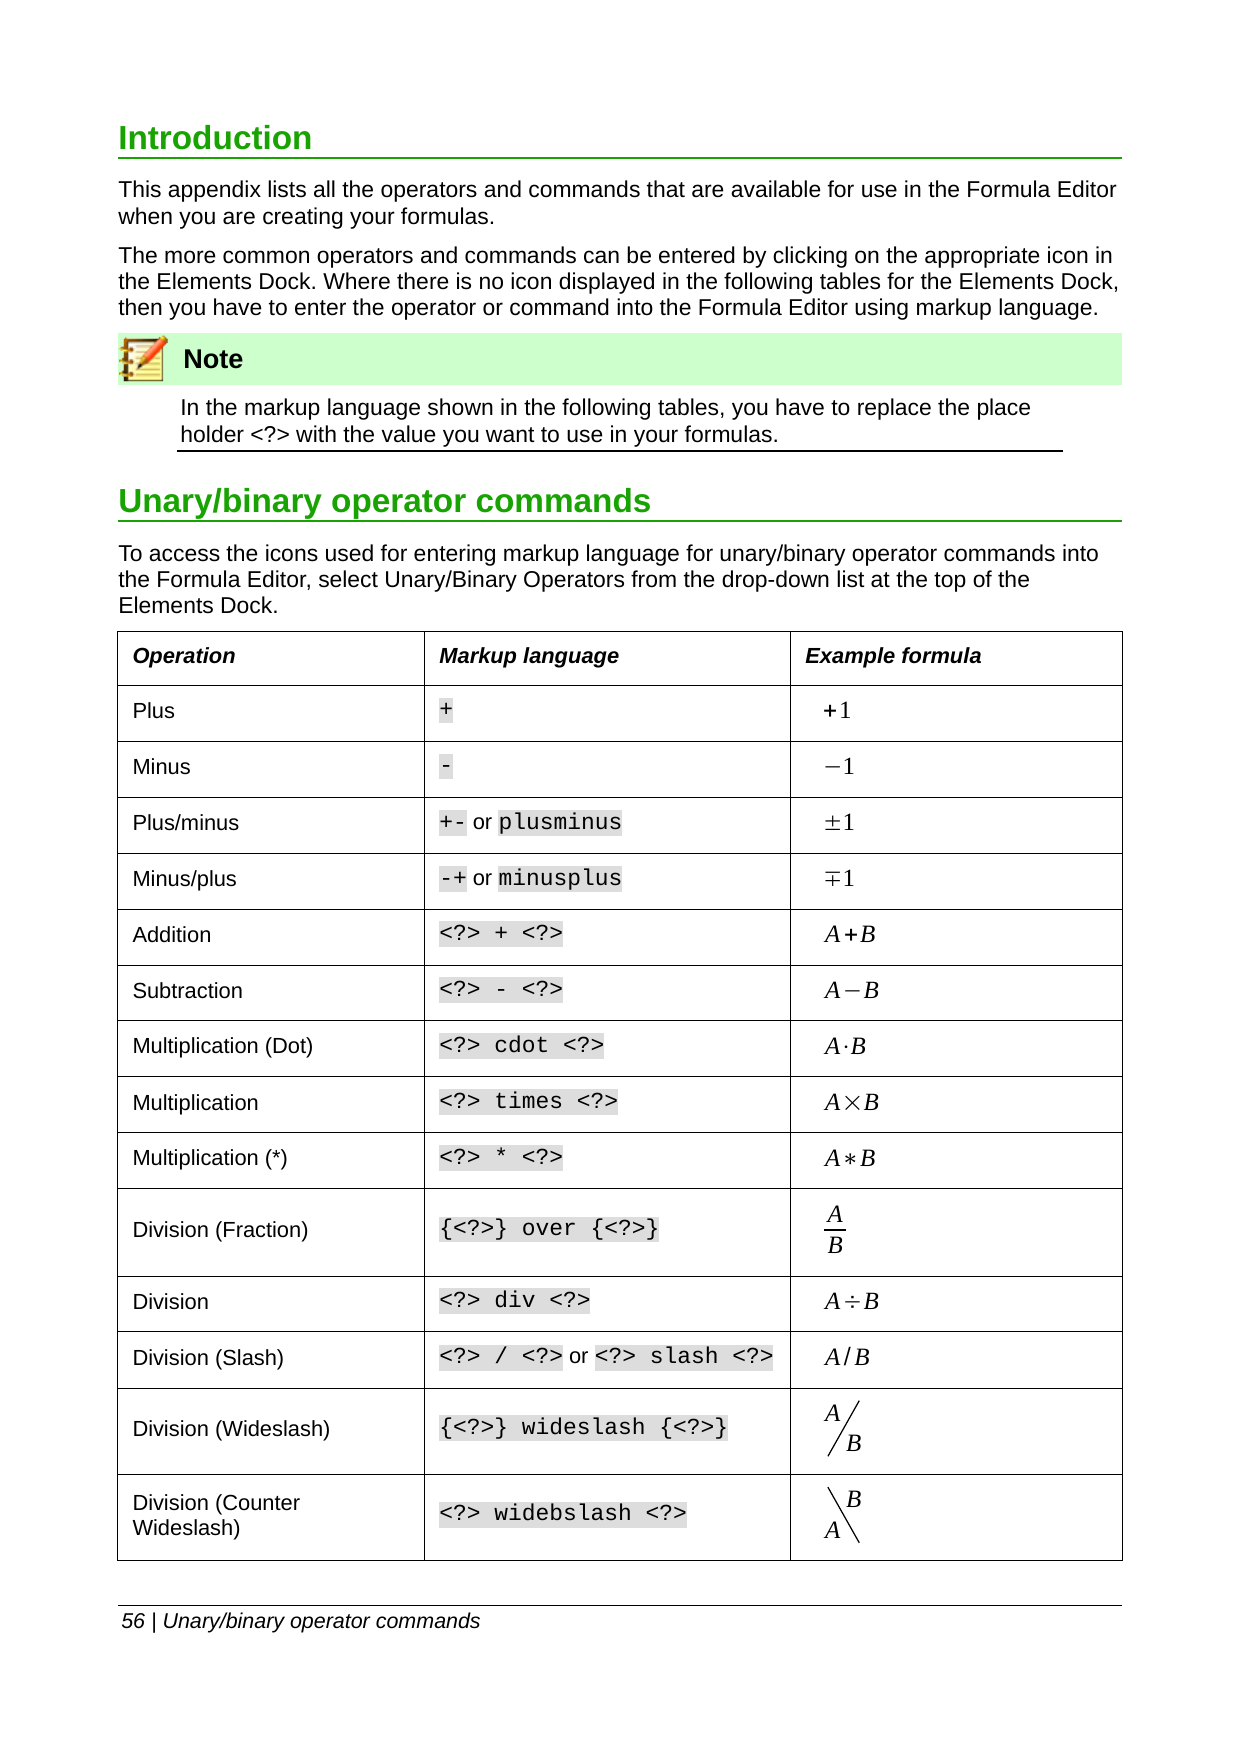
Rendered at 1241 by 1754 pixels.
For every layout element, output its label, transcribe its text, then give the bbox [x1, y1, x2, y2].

table_cell [791, 1277, 1122, 1331]
table_cell Multiplication [118, 1077, 424, 1132]
text In the markup language shown in the following tables, you have to replace the place holder <?> with the value you want to use in your formulas. [177, 391, 1063, 450]
table_cell + [425, 686, 790, 741]
table_cell [791, 742, 1122, 797]
table_cell +- or plusminus [425, 798, 790, 853]
table_cell Plus [118, 686, 424, 741]
table_cell Multiplication (Dot) [118, 1021, 424, 1076]
table_cell <?> cdot <?> [425, 1021, 790, 1076]
table_cell [791, 910, 1122, 964]
table_cell Division [118, 1277, 424, 1331]
table_cell - [425, 742, 790, 797]
table_cell Multiplication (*) [118, 1133, 424, 1188]
picture [119, 334, 170, 385]
table_cell Minus [118, 742, 424, 797]
table_cell <?> / <?> or <?> slash <?> [425, 1332, 790, 1387]
table_header Operation [118, 632, 424, 685]
table_cell [791, 798, 1122, 853]
table_cell Addition [118, 910, 424, 964]
table_cell [791, 966, 1122, 1020]
table_header Example formula [791, 632, 1122, 685]
table_cell <?> times <?> [425, 1077, 790, 1132]
table_cell Division (Counter Wideslash) [118, 1475, 424, 1560]
table_cell Division (Wideslash) [118, 1389, 424, 1474]
table_cell <?> * <?> [425, 1133, 790, 1188]
table_cell Subtraction [118, 966, 424, 1020]
table_cell [791, 1475, 1122, 1560]
table_cell {<?>} over {<?>} [425, 1189, 790, 1276]
table_cell <?> widebslash <?> [425, 1475, 790, 1560]
subtitle Introduction [118, 118, 1122, 157]
table_cell -+ or minusplus [425, 854, 790, 908]
table_cell [791, 1133, 1122, 1188]
table_cell Minus/plus [118, 854, 424, 908]
table_header Markup language [425, 632, 790, 685]
table_cell [791, 1077, 1122, 1132]
table_cell <?> + <?> [425, 910, 790, 964]
table_cell [791, 686, 1122, 741]
text This appendix lists all the operators and commands that are available for use in the Formula Editor when you are creating your formulas. [118, 176, 1122, 229]
table_cell [791, 854, 1122, 908]
table_cell <?> - <?> [425, 966, 790, 1020]
table_cell <?> div <?> [425, 1277, 790, 1331]
subtitle Note [118, 333, 1122, 385]
table_cell Division (Fraction) [118, 1189, 424, 1276]
table_cell Plus/minus [118, 798, 424, 853]
table_cell [791, 1189, 1122, 1276]
table_cell [791, 1332, 1122, 1387]
subtitle Unary/binary operator commands [118, 481, 1122, 520]
text The more common operators and commands can be entered by clicking on the appropriate icon in the Elements Dock. Where there is no icon displayed in the following tables for the Elements Dock, then you have to enter the operator or command into the Formula Editor using markup language. [118, 242, 1122, 321]
text To access the icons used for entering markup language for unary/binary operator commands into the Formula Editor, select Unary/Binary Operators from the drop-down list at the top of the Elements Dock. [118, 540, 1122, 619]
table_cell [791, 1389, 1122, 1474]
table_cell Division (Slash) [118, 1332, 424, 1387]
table_cell [791, 1021, 1122, 1076]
table_cell {<?>} wideslash {<?>} [425, 1389, 790, 1474]
